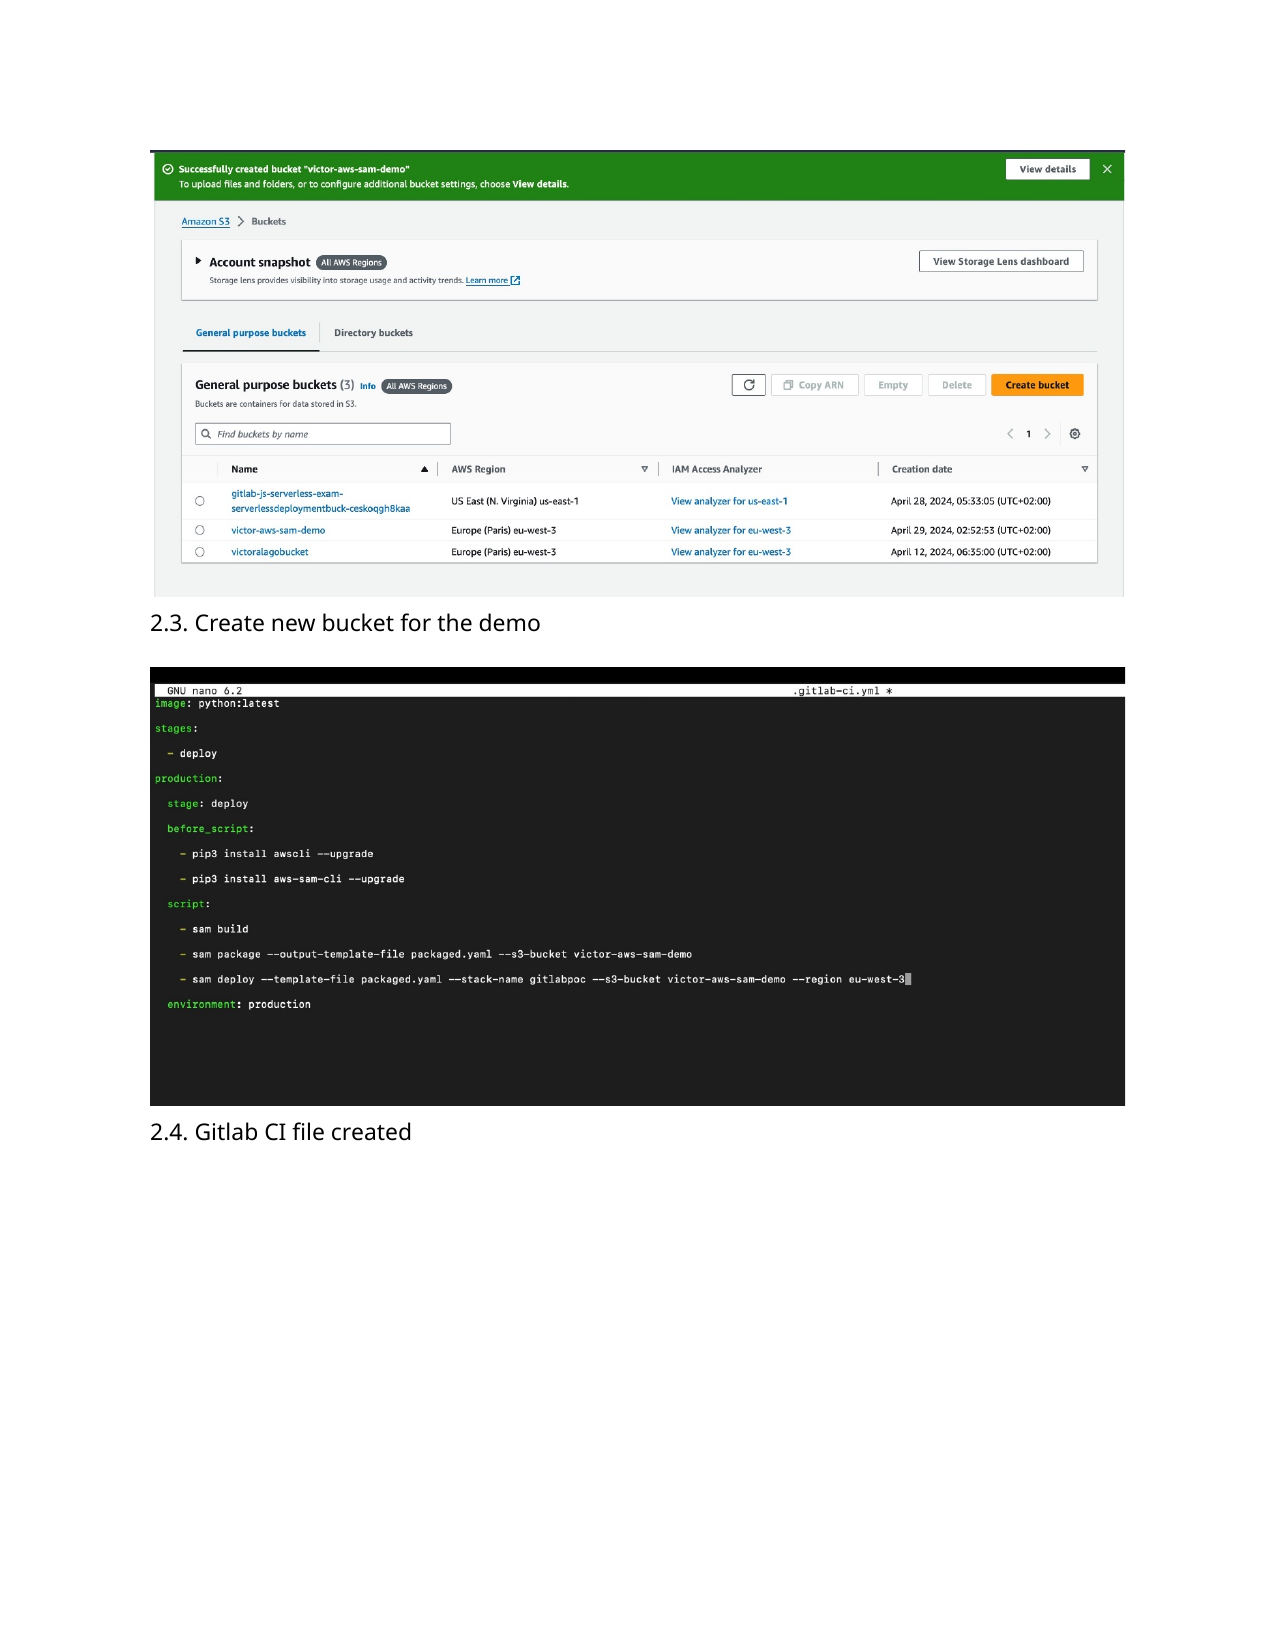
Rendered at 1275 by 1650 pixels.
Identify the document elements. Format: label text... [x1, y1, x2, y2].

text 2.4. Gitlab CI file created [150, 1116, 1125, 1147]
text 2.3. Create new bucket for the demo [150, 607, 1125, 638]
